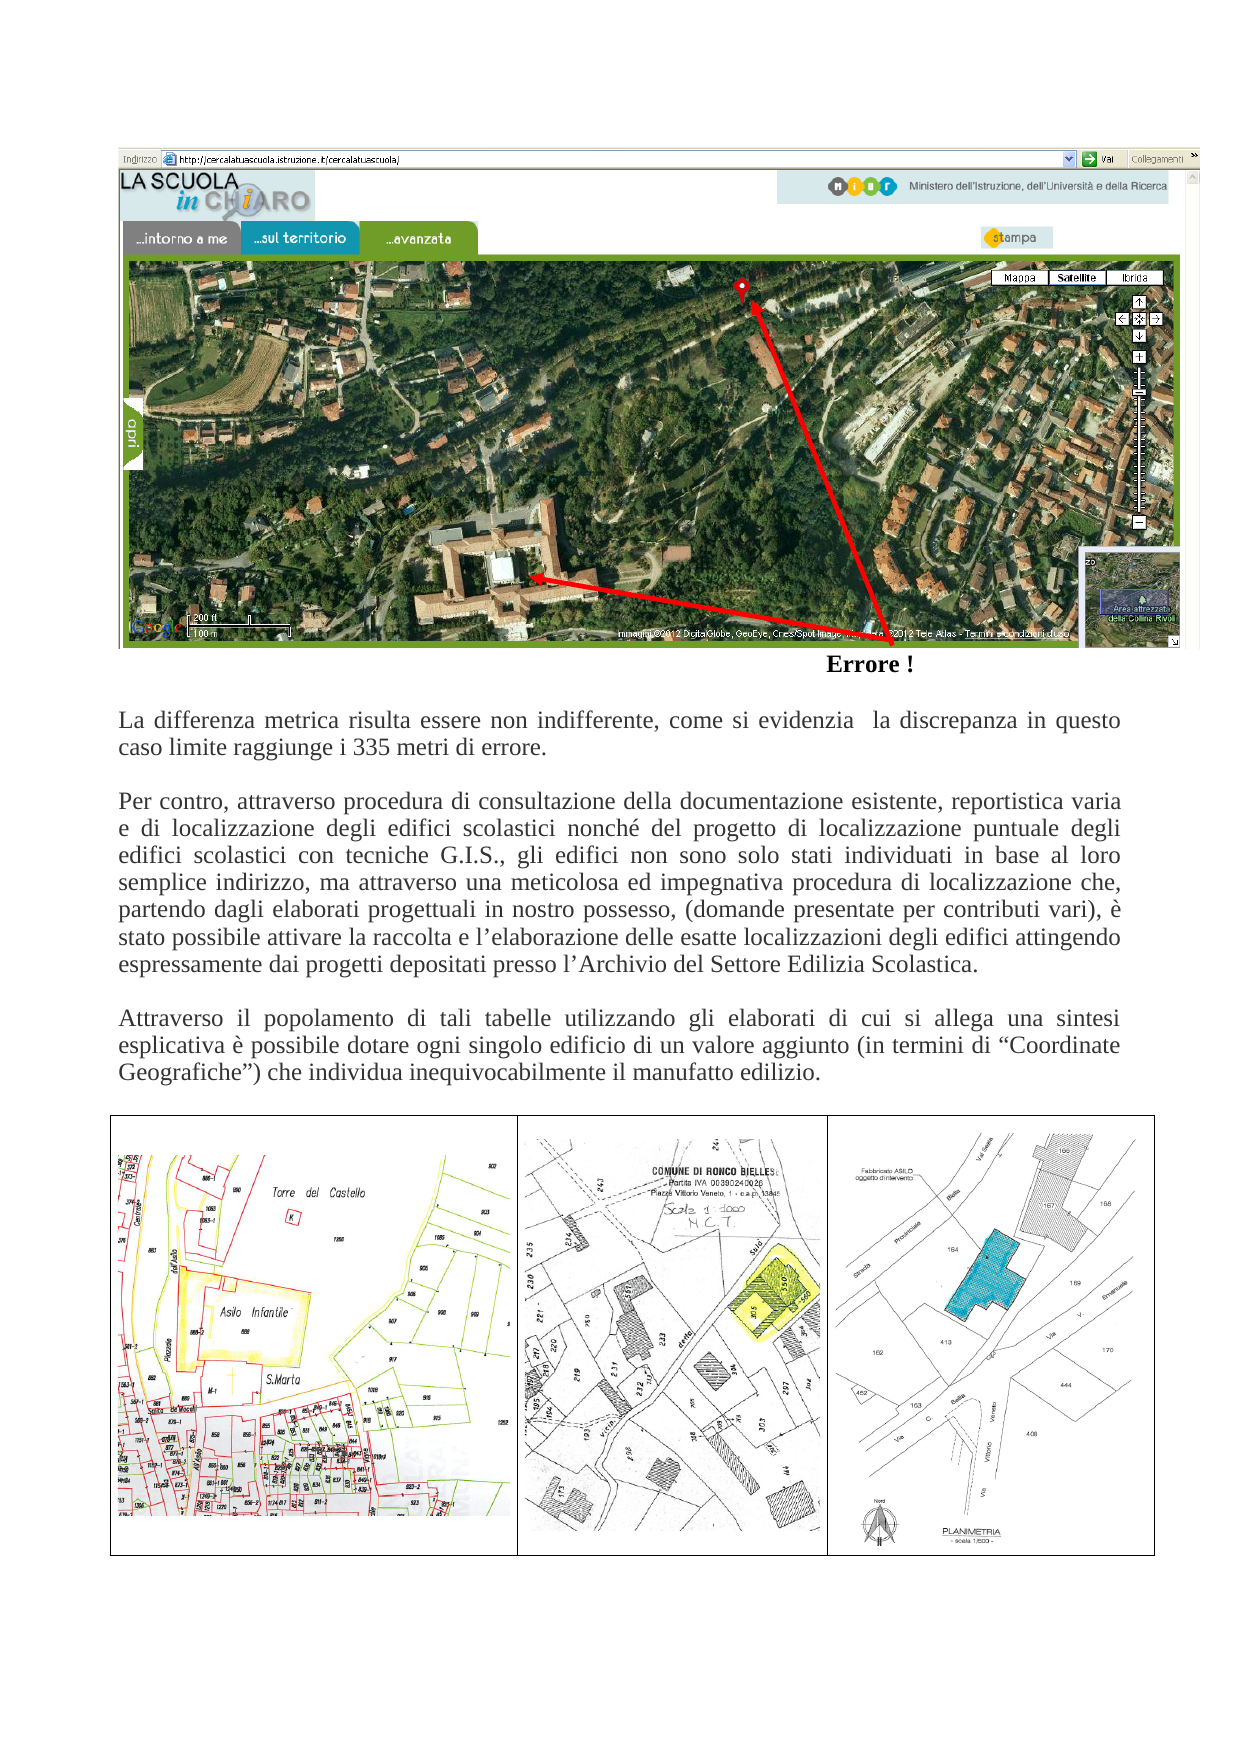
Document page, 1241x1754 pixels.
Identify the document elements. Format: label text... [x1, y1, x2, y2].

table_header [111, 1116, 517, 1555]
picture [549, 1139, 821, 1531]
table_header [828, 1116, 1154, 1555]
picture [835, 1118, 1147, 1553]
picture [118, 147, 1200, 649]
picture [117, 1155, 510, 1516]
text Errore ! [118, 649, 1122, 678]
table_header [518, 1116, 827, 1555]
text Per contro, attraverso procedura di consultazione della documentazione esistente, reportistica varia e di localizzazione degli edifici scolastici nonché del progetto di localizzazione puntuale degli edifici scolastici con tecniche G.I.S., gli edifici non sono solo stati individuati in base al loro semplice indirizzo, ma attraverso una meticolosa ed impegnativa procedura di localizzazione che, partendo dagli elaborati progettuali in nostro possesso, (domande presentate per contributi vari), è stato possibile attivare la raccolta e l’elaborazione delle esatte localizzazioni degli edifici attingendo espressamente dai progetti depositati presso l’Archivio del Settore Edilizia Scolastica. [118, 788, 1122, 977]
text Attraverso il popolamento di tali tabelle utilizzando gli elaborati di cui si allega una sintesi esplicativa è possibile dotare ogni singolo edificio di un valore aggiunto (in termini di “Coordinate Geografiche”) che individua inequivocabilmente il manufatto edilizio. [118, 1004, 1122, 1086]
text La differenza metrica risulta essere non indifferente, come si evidenzia la discrepanza in questo caso limite raggiunge i 335 metri di errore. [118, 707, 1122, 761]
